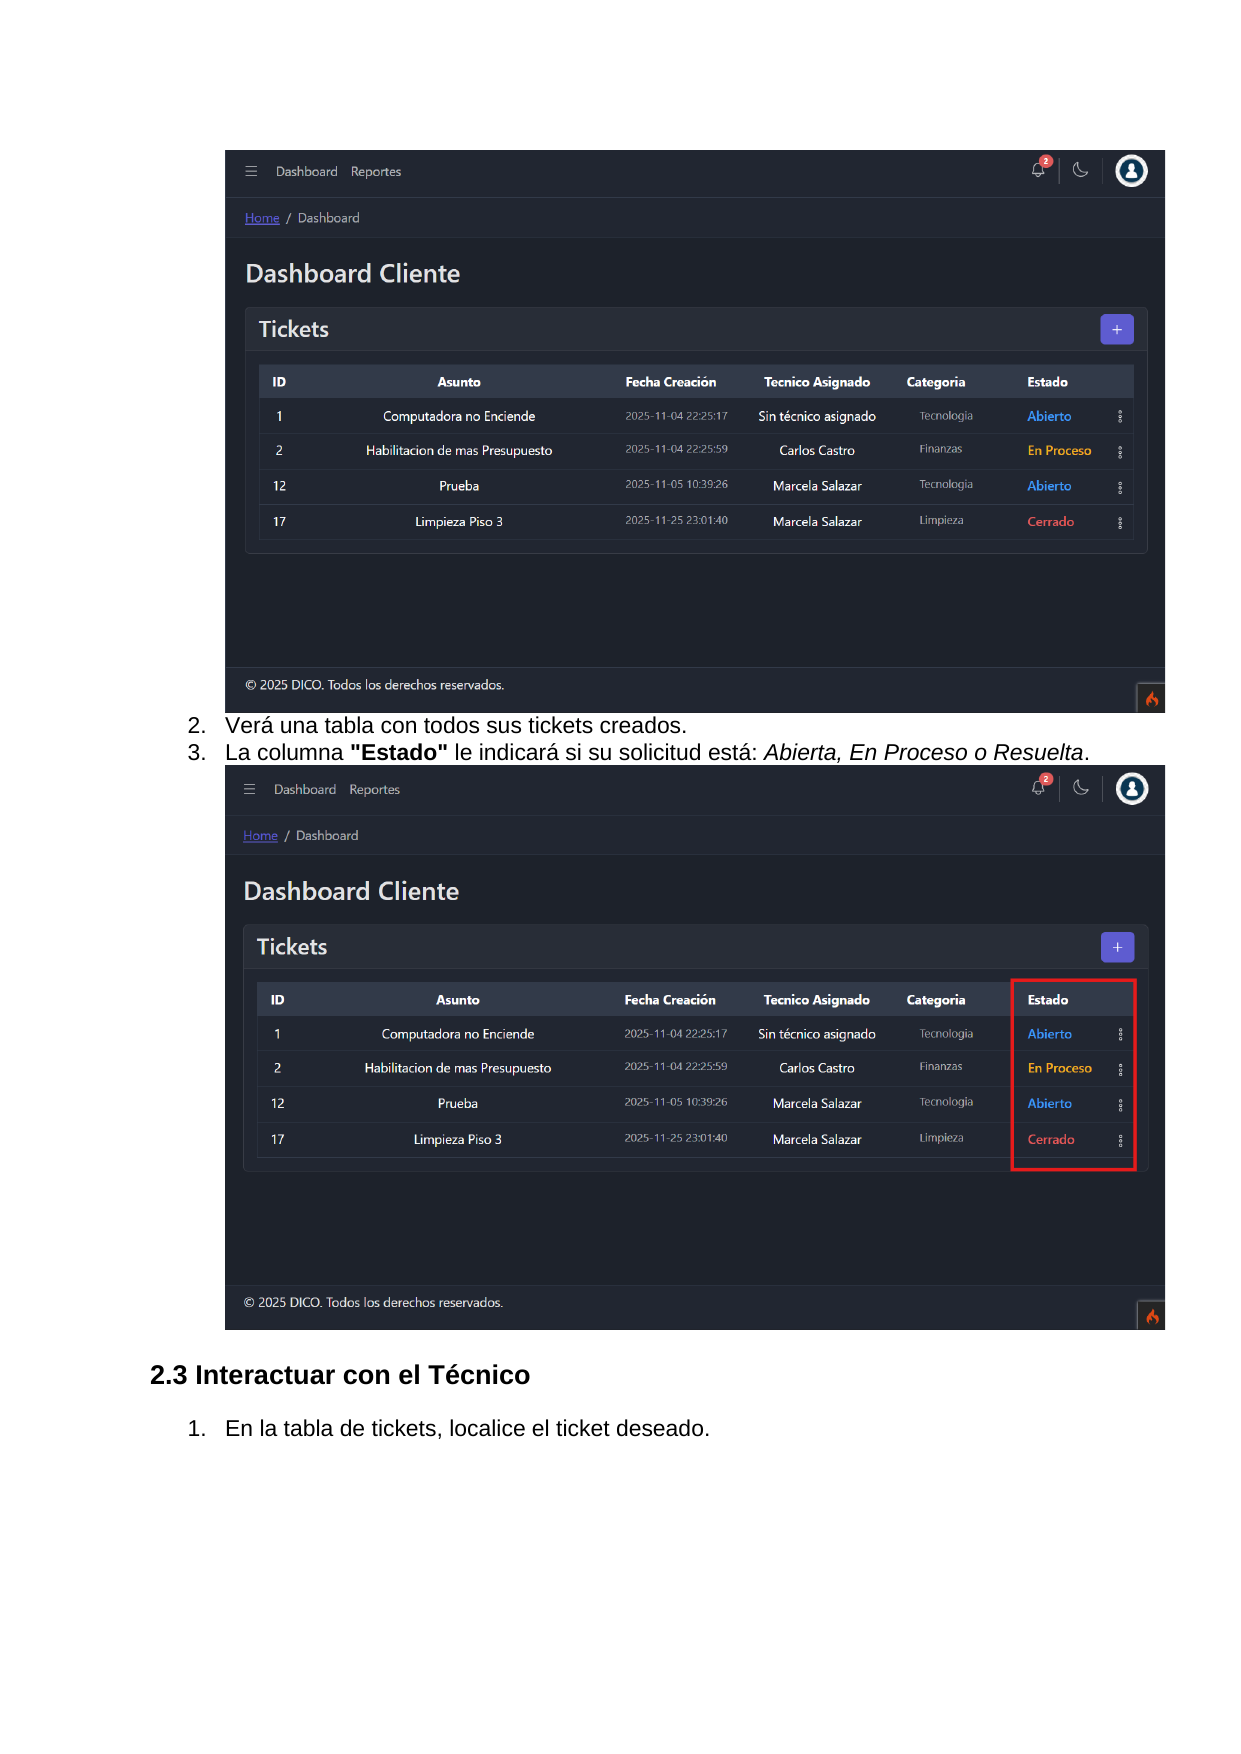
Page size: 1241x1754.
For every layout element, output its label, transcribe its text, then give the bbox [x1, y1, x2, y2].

picture [225, 765, 1166, 1330]
subtitle 2.3 Interactuar con el Técnico [150, 1359, 1090, 1390]
picture [225, 150, 1166, 713]
list En la tabla de tickets, localice el ticket deseado. [187, 1415, 1090, 1442]
list [187, 150, 225, 712]
list Verá una tabla con todos sus tickets creados. [187, 712, 1090, 739]
list La columna "Estado" le indicará si su solicitud está: Abierta, En Proceso o Resuelta. [187, 739, 1090, 1330]
